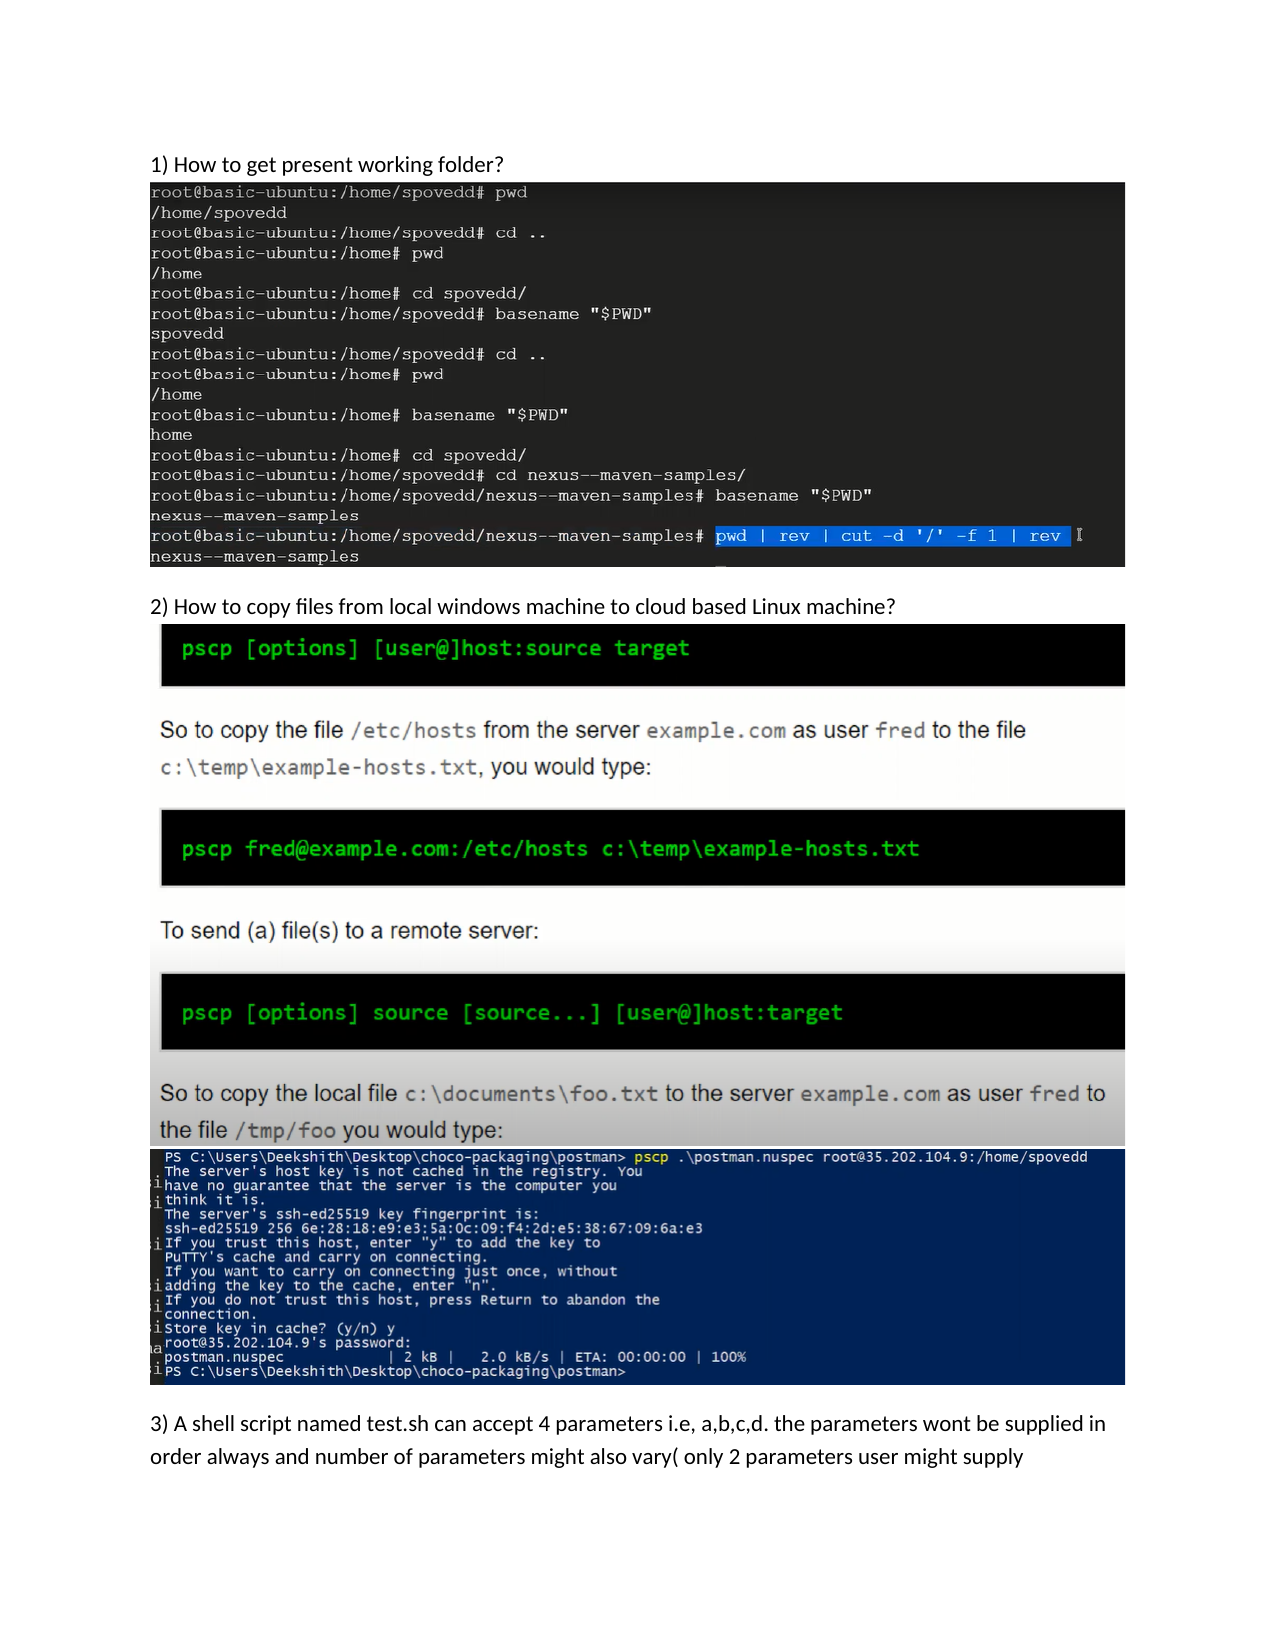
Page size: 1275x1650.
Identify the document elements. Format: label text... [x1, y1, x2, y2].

text 1) How to get present working folder? [150, 150, 1125, 182]
text 2) How to copy files from local windows machine to cloud based Linux machine? [150, 592, 1125, 624]
text 3) A shell script named test.sh can accept 4 parameters i.e, a,b,c,d. the parameters wont be supplied in order always and number of parameters might also vary( only 2 parameters user might supply [150, 1409, 1125, 1470]
